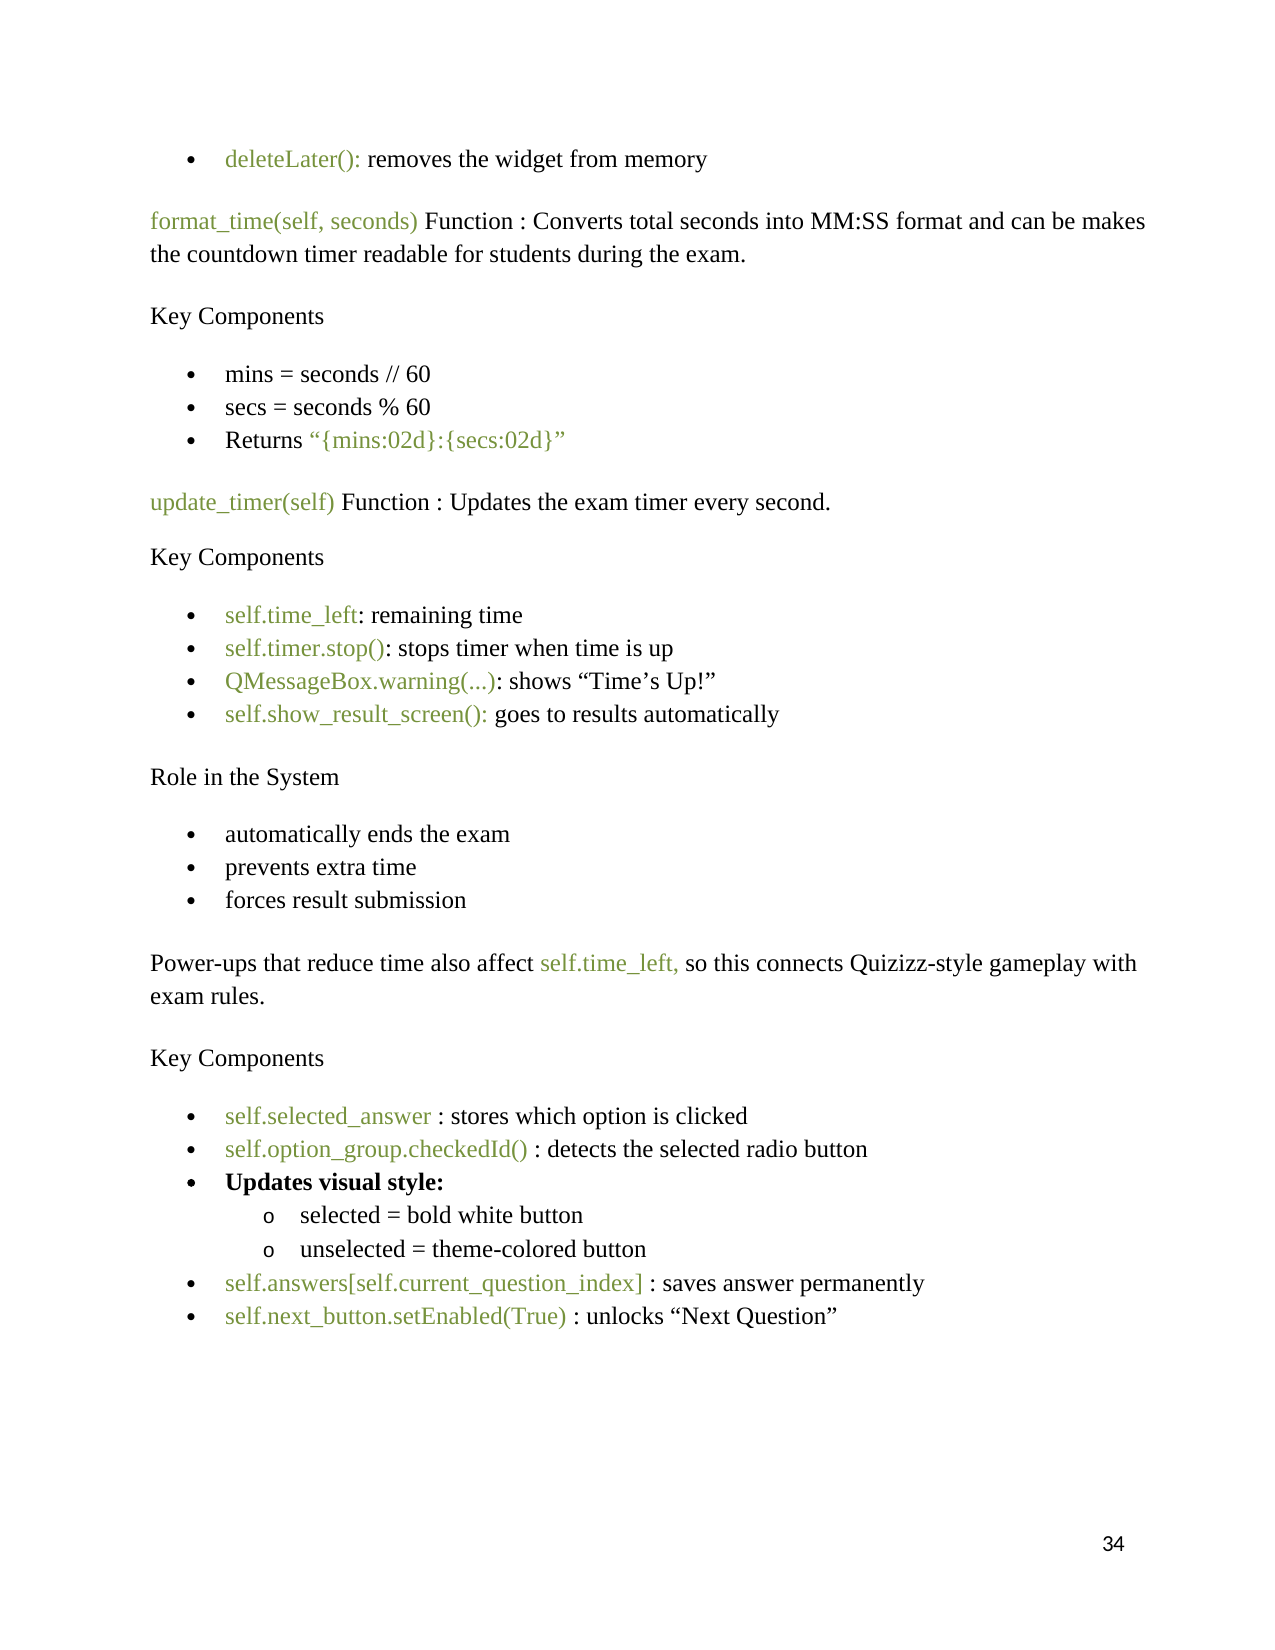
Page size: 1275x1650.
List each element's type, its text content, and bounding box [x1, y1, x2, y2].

list prevents extra time [187, 852, 1162, 881]
list self.timer.stop(): stops timer when time is up [187, 633, 1162, 662]
list secs = seconds % 60 [187, 392, 1162, 421]
list QMessageBox.warning(...): shows “Time’s Up!” [187, 666, 1162, 695]
text Key Components [150, 542, 1162, 571]
list Updates visual style: [187, 1167, 1162, 1196]
list deleteLater(): removes the widget from memory [187, 144, 1162, 172]
text update_timer(self) Function : Updates the exam timer every second. [150, 487, 1162, 542]
text Power-ups that reduce time also affect self.time_left, so this connects Quizizz-style gameplay with exam rules. [150, 948, 1162, 1009]
list forces result submission [187, 886, 1162, 914]
list self.option_group.checkedId() : detects the selected radio button [187, 1134, 1162, 1163]
list self.time_left: remaining time [187, 600, 1162, 629]
text Key Components [150, 301, 1162, 330]
list selected = bold white button [262, 1200, 1162, 1229]
text format_time(self, seconds) Function : Converts total seconds into MM:SS format and can be makes the countdown timer readable for students during the exam. [150, 206, 1162, 268]
list self.selected_answer : stores which option is clicked [187, 1101, 1162, 1129]
text Key Components [150, 1043, 1162, 1072]
list mins = seconds // 60 [187, 359, 1162, 388]
list self.answers[self.current_question_index] : saves answer permanently [187, 1268, 1162, 1297]
list self.show_result_screen(): goes to results automatically [187, 699, 1162, 728]
list Returns “{mins:02d}:{secs:02d}” [187, 425, 1162, 454]
text Role in the System [150, 762, 1162, 790]
list self.next_button.setEnabled(True) : unlocks “Next Question” [187, 1301, 1162, 1329]
list automatically ends the exam [187, 819, 1162, 848]
list unselected = theme-colored button [262, 1234, 1162, 1263]
